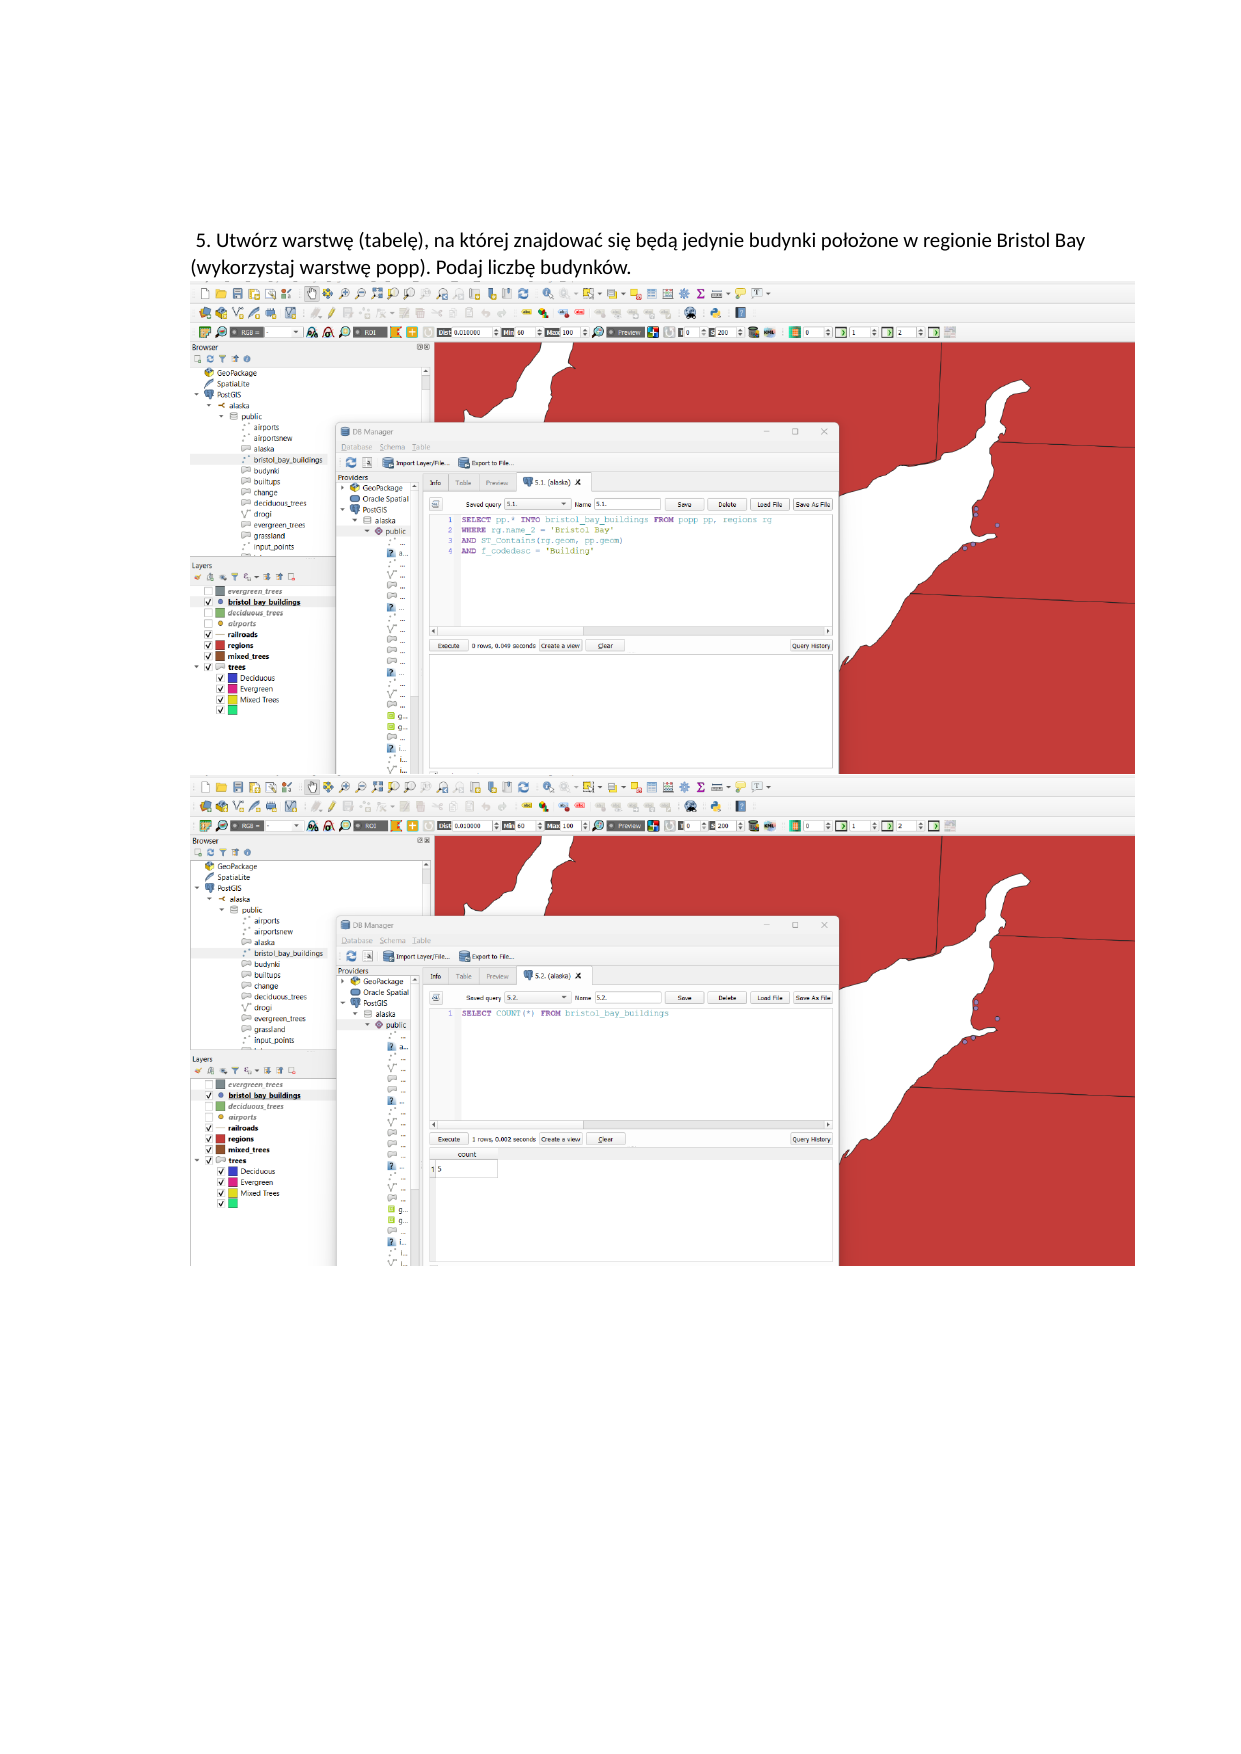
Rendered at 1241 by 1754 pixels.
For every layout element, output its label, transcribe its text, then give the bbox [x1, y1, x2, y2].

list 5. Utwórz warstwę (tabelę), na której znajdować się będą jedynie budynki położone w regionie Bristol Bay (wykorzystaj warstwę popp). Podaj liczbę budynków. [190, 225, 1093, 280]
